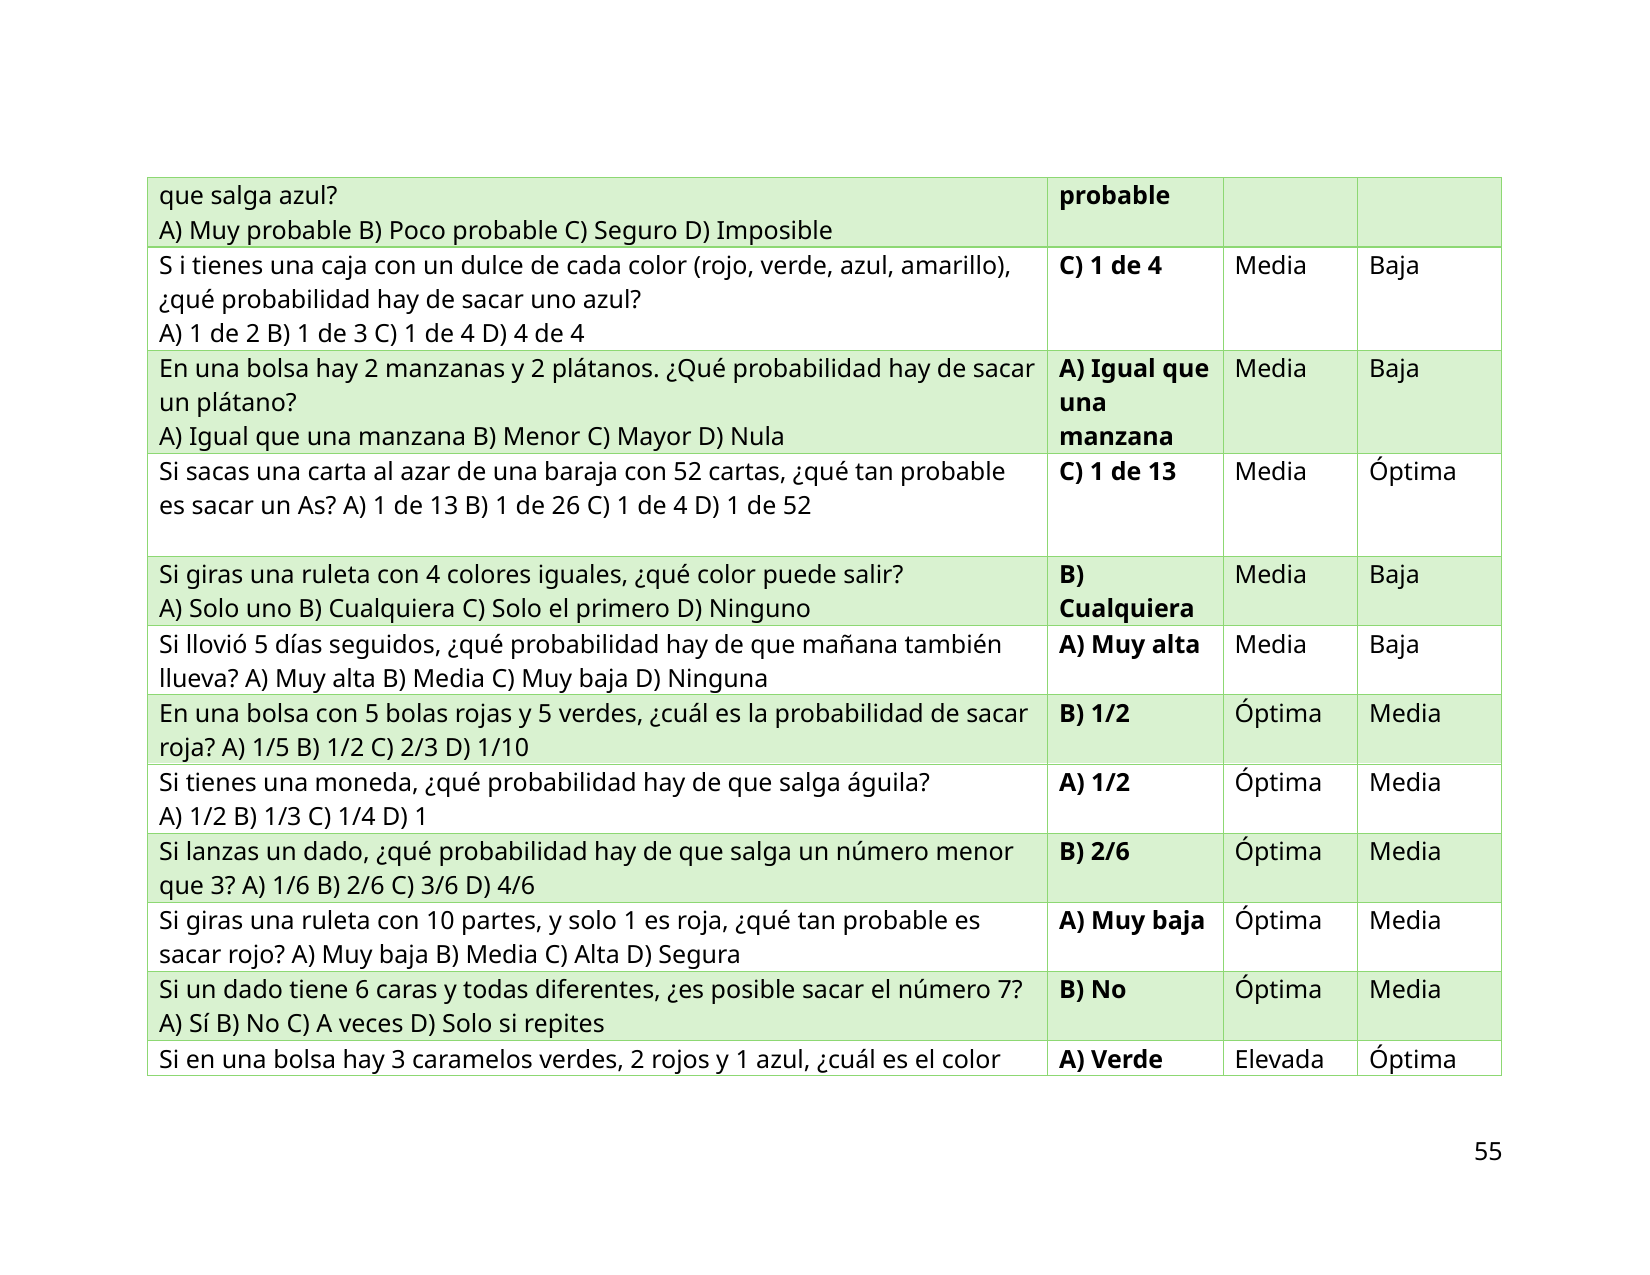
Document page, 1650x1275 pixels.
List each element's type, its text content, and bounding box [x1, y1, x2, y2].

table_cell Óptima [1224, 972, 1357, 1040]
table_cell Si un dado tiene 6 caras y todas diferentes, ¿es posible sacar el número 7? A) Sí B) No C) A veces D) Solo si repites [148, 972, 1047, 1040]
table_cell En una bolsa hay 2 manzanas y 2 plátanos. ¿Qué probabilidad hay de sacar un plátano? A) Igual que una manzana B) Menor C) Mayor D) Nula [148, 351, 1047, 453]
table_cell Baja [1358, 351, 1501, 453]
table_cell Si sacas una carta al azar de una baraja con 52 cartas, ¿qué tan probable es sacar un As? A) 1 de 13 B) 1 de 26 C) 1 de 4 D) 1 de 52 [148, 454, 1047, 556]
table_cell Baja [1358, 557, 1501, 625]
table_cell En una bolsa con 5 bolas rojas y 5 verdes, ¿cuál es la probabilidad de sacar roja? A) 1/5 B) 1/2 C) 2/3 D) 1/10 [148, 695, 1047, 763]
table_cell C) 1 de 13 [1048, 454, 1223, 556]
table_cell probable [1048, 178, 1223, 246]
table_cell B) No [1048, 972, 1223, 1040]
table_cell Óptima [1224, 834, 1357, 902]
table_cell B) 2/6 [1048, 834, 1223, 902]
table_cell Media [1358, 765, 1501, 833]
table_cell que salga azul? A) Muy probable B) Poco probable C) Seguro D) Imposible [148, 178, 1047, 246]
table_cell B) Cualquiera [1048, 557, 1223, 625]
table_cell Si tienes una moneda, ¿qué probabilidad hay de que salga águila? A) 1/2 B) 1/3 C) 1/4 D) 1 [148, 765, 1047, 833]
table_cell A) Igual que una manzana [1048, 351, 1223, 453]
table_cell [1358, 178, 1501, 246]
table_cell Media [1224, 626, 1357, 694]
table_cell Baja [1358, 626, 1501, 694]
table_cell Si giras una ruleta con 10 partes, y solo 1 es roja, ¿qué tan probable es sacar rojo? A) Muy baja B) Media C) Alta D) Segura [148, 903, 1047, 971]
table_cell A) Verde [1048, 1041, 1223, 1075]
table_cell Baja [1358, 248, 1501, 349]
table_cell Media [1224, 557, 1357, 625]
table_cell Media [1358, 834, 1501, 902]
table_cell Media [1224, 248, 1357, 349]
table_cell Media [1358, 972, 1501, 1040]
table_cell Si giras una ruleta con 4 colores iguales, ¿qué color puede salir? A) Solo uno B) Cualquiera C) Solo el primero D) Ninguno [148, 557, 1047, 625]
table_cell Óptima [1224, 765, 1357, 833]
table_cell Si llovió 5 días seguidos, ¿qué probabilidad hay de que mañana también llueva? A) Muy alta B) Media C) Muy baja D) Ninguna [148, 626, 1047, 694]
table_cell Media [1224, 454, 1357, 556]
table_cell [1224, 178, 1357, 246]
table_cell A) 1/2 [1048, 765, 1223, 833]
table_cell A) Muy baja [1048, 903, 1223, 971]
table_cell C) 1 de 4 [1048, 248, 1223, 349]
table_cell Óptima [1358, 1041, 1501, 1075]
table_cell Óptima [1224, 695, 1357, 763]
table_cell A) Muy alta [1048, 626, 1223, 694]
table_cell Elevada [1224, 1041, 1357, 1075]
table_cell S i tienes una caja con un dulce de cada color (rojo, verde, azul, amarillo), ¿qué probabilidad hay de sacar uno azul? A) 1 de 2 B) 1 de 3 C) 1 de 4 D) 4 de 4 [148, 248, 1047, 349]
table_cell Si en una bolsa hay 3 caramelos verdes, 2 rojos y 1 azul, ¿cuál es el color [148, 1041, 1047, 1075]
table_cell Media [1224, 351, 1357, 453]
table_cell Óptima [1358, 454, 1501, 556]
table_cell Media [1358, 903, 1501, 971]
table_cell Si lanzas un dado, ¿qué probabilidad hay de que salga un número menor que 3? A) 1/6 B) 2/6 C) 3/6 D) 4/6 [148, 834, 1047, 902]
table_cell B) 1/2 [1048, 695, 1223, 763]
table_cell Media [1358, 695, 1501, 763]
table_cell Óptima [1224, 903, 1357, 971]
